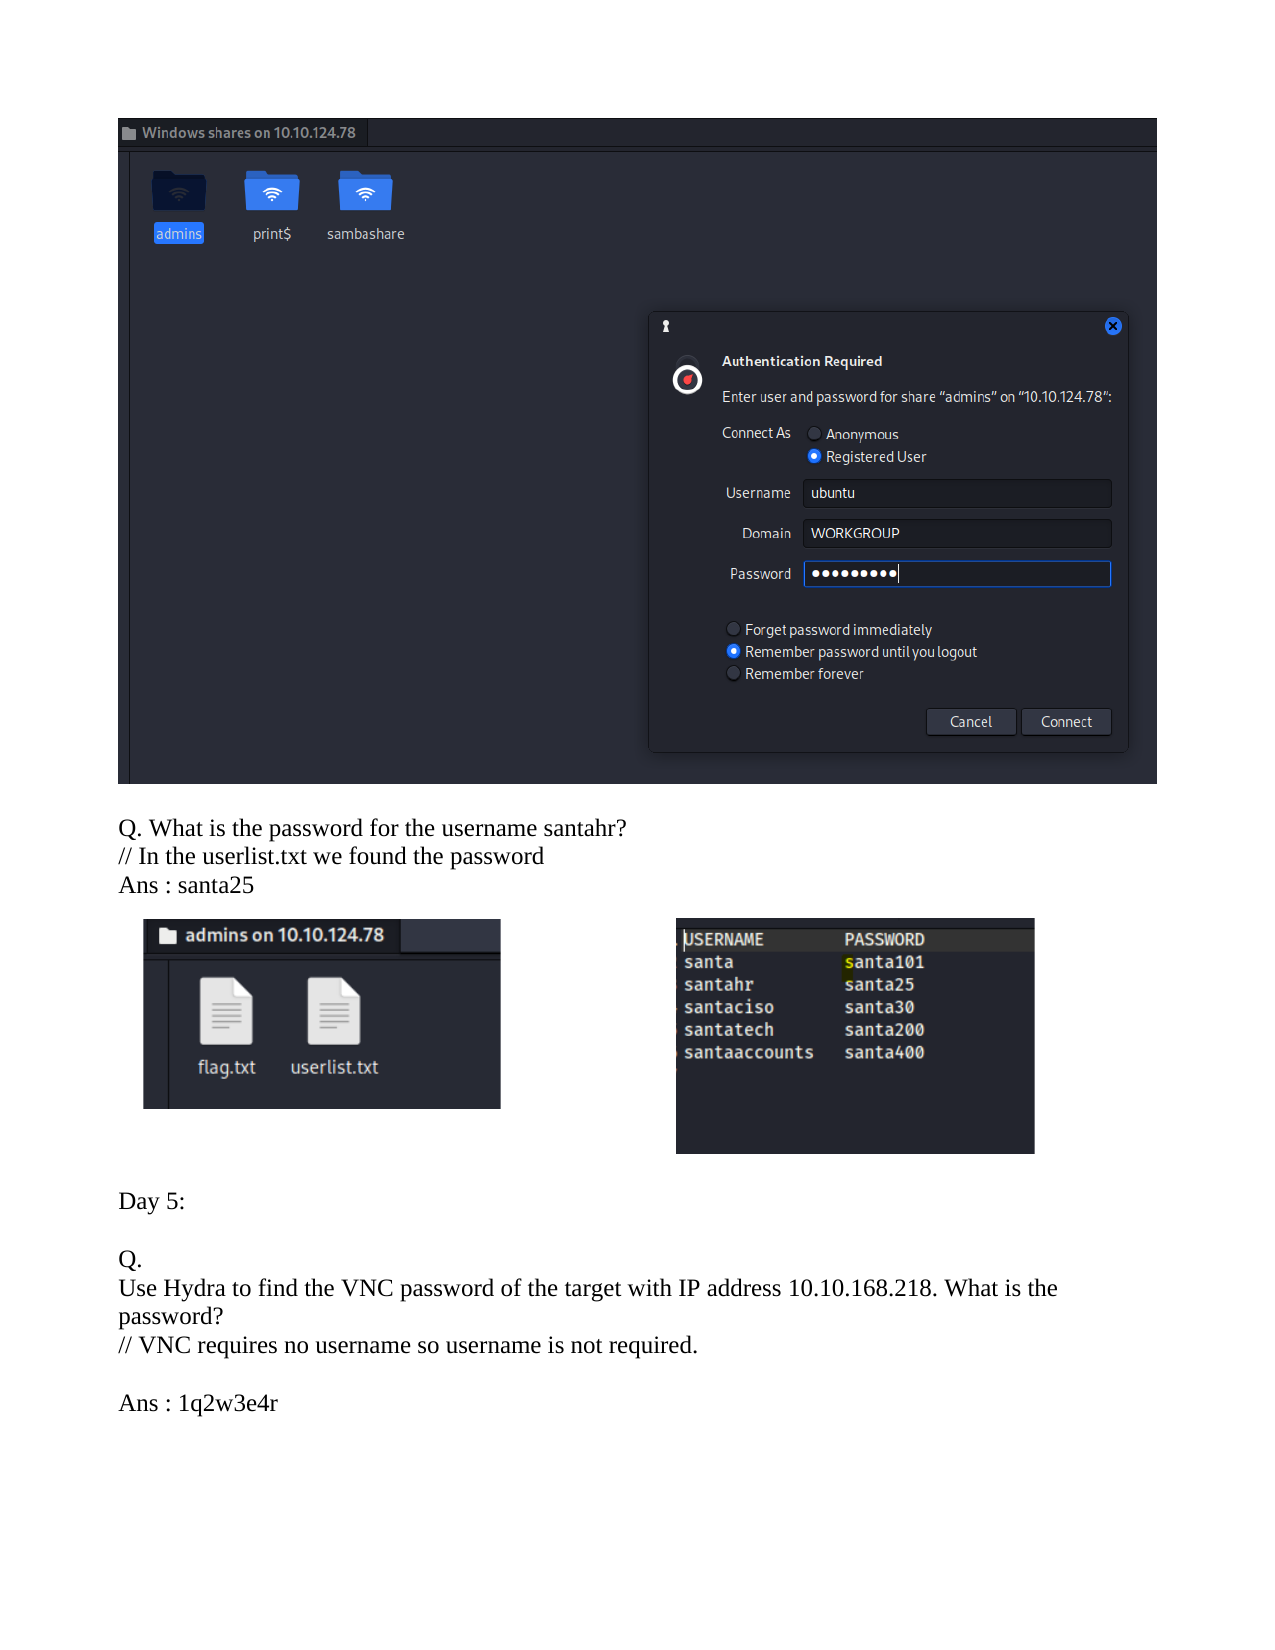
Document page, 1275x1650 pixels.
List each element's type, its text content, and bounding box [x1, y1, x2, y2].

text // In the userlist.txt we found the password [118, 841, 1157, 870]
picture [676, 918, 1035, 1154]
text Q. What is the password for the username santahr? [118, 813, 1157, 841]
picture [143, 919, 501, 1109]
text Use Hydra to find the VNC password of the target with IP address 10.10.168.218. What is the password? [118, 1273, 1157, 1330]
picture [118, 118, 1157, 784]
text Q. [118, 1244, 1157, 1273]
text Day 5: [118, 1186, 1157, 1215]
text // VNC requires no username so username is not required. [118, 1330, 1157, 1359]
text Ans : 1q2w3e4r [118, 1388, 1157, 1416]
text Ans : santa25 [118, 870, 1157, 899]
